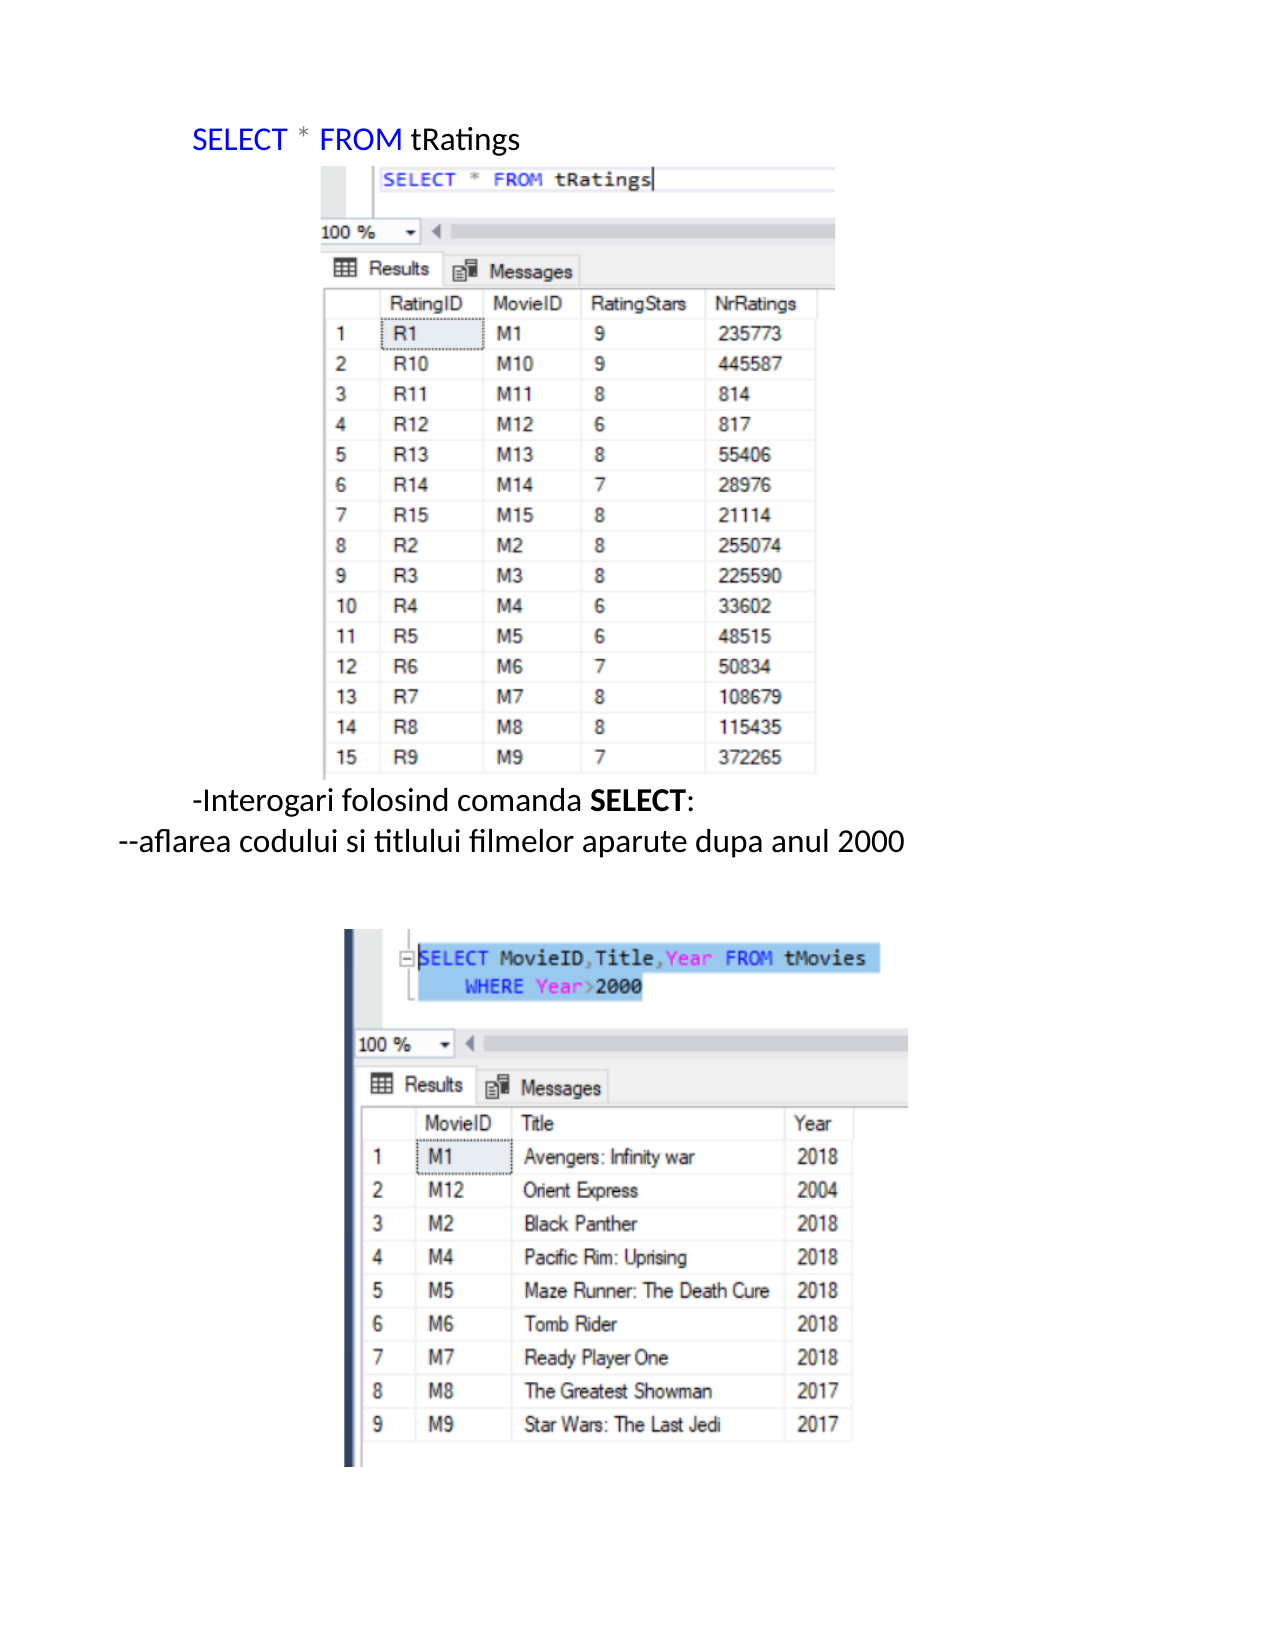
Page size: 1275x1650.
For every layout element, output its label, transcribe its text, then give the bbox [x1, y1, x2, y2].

picture [320, 166, 836, 780]
text --aflarea codului si titlului filmelor aparute dupa anul 2000 [118, 820, 1157, 861]
text -Interogari folosind comanda SELECT: [118, 159, 1157, 820]
picture [344, 929, 909, 1467]
text SELECT * FROM tRatings [118, 118, 1157, 159]
